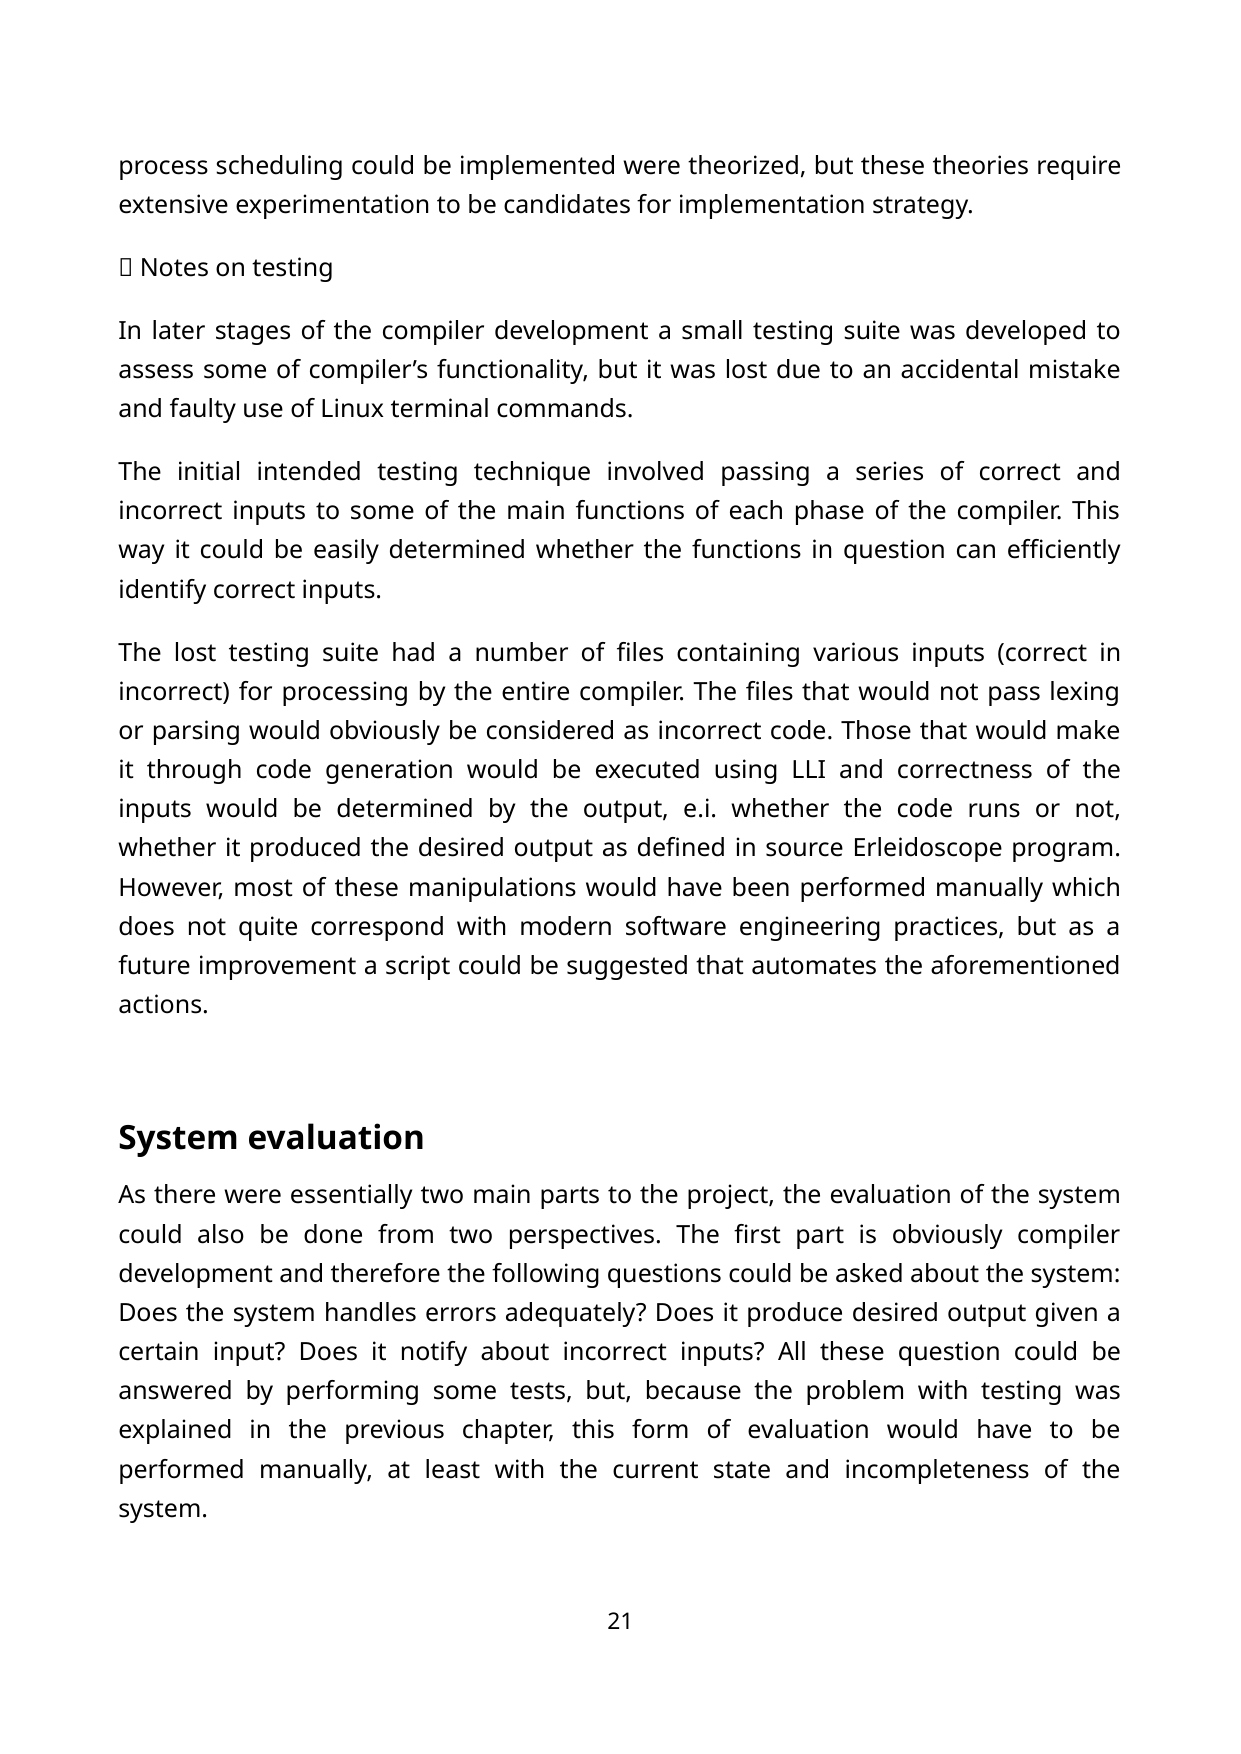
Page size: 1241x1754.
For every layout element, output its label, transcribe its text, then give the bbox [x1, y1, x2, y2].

subtitle System evaluation [118, 1114, 1122, 1159]
text In later stages of the compiler development a small testing suite was developed to assess some of compiler’s functionality, but it was lost due to an accidental mistake and faulty use of Linux terminal commands. [118, 313, 1122, 425]
text The initial intended testing technique involved passing a series of correct and incorrect inputs to some of the main functions of each phase of the compiler. This way it could be easily determined whether the functions in question can efficiently identify correct inputs. [118, 454, 1122, 605]
text As there were essentially two main parts to the project, the evaluation of the system could also be done from two perspectives. The first part is obviously compiler development and therefore the following questions could be asked about the system: Does the system handles errors adequately? Does it produce desired output given a certain input? Does it notify about incorrect inputs? All these question could be answered by performing some tests, but, because the problem with testing was explained in the previous chapter, this form of evaluation would have to be performed manually, at least with the current state and incompleteness of the system. [118, 1177, 1122, 1524]
subtitle  Notes on testing [118, 250, 1122, 284]
text process scheduling could be implemented were theorized, but these theories require extensive experimentation to be candidates for implementation strategy. [118, 148, 1122, 221]
text The lost testing suite had a number of files containing various inputs (correct in incorrect) for processing by the entire compiler. The files that would not pass lexing or parsing would obviously be considered as incorrect code. Those that would make it through code generation would be executed using LLI and correctness of the inputs would be determined by the output, e.i. whether the code runs or not, whether it produced the desired output as defined in source Erleidoscope program. However, most of these manipulations would have been performed manually which does not quite correspond with modern software engineering practices, but as a future improvement a script could be suggested that automates the aforementioned actions. [118, 634, 1122, 1021]
